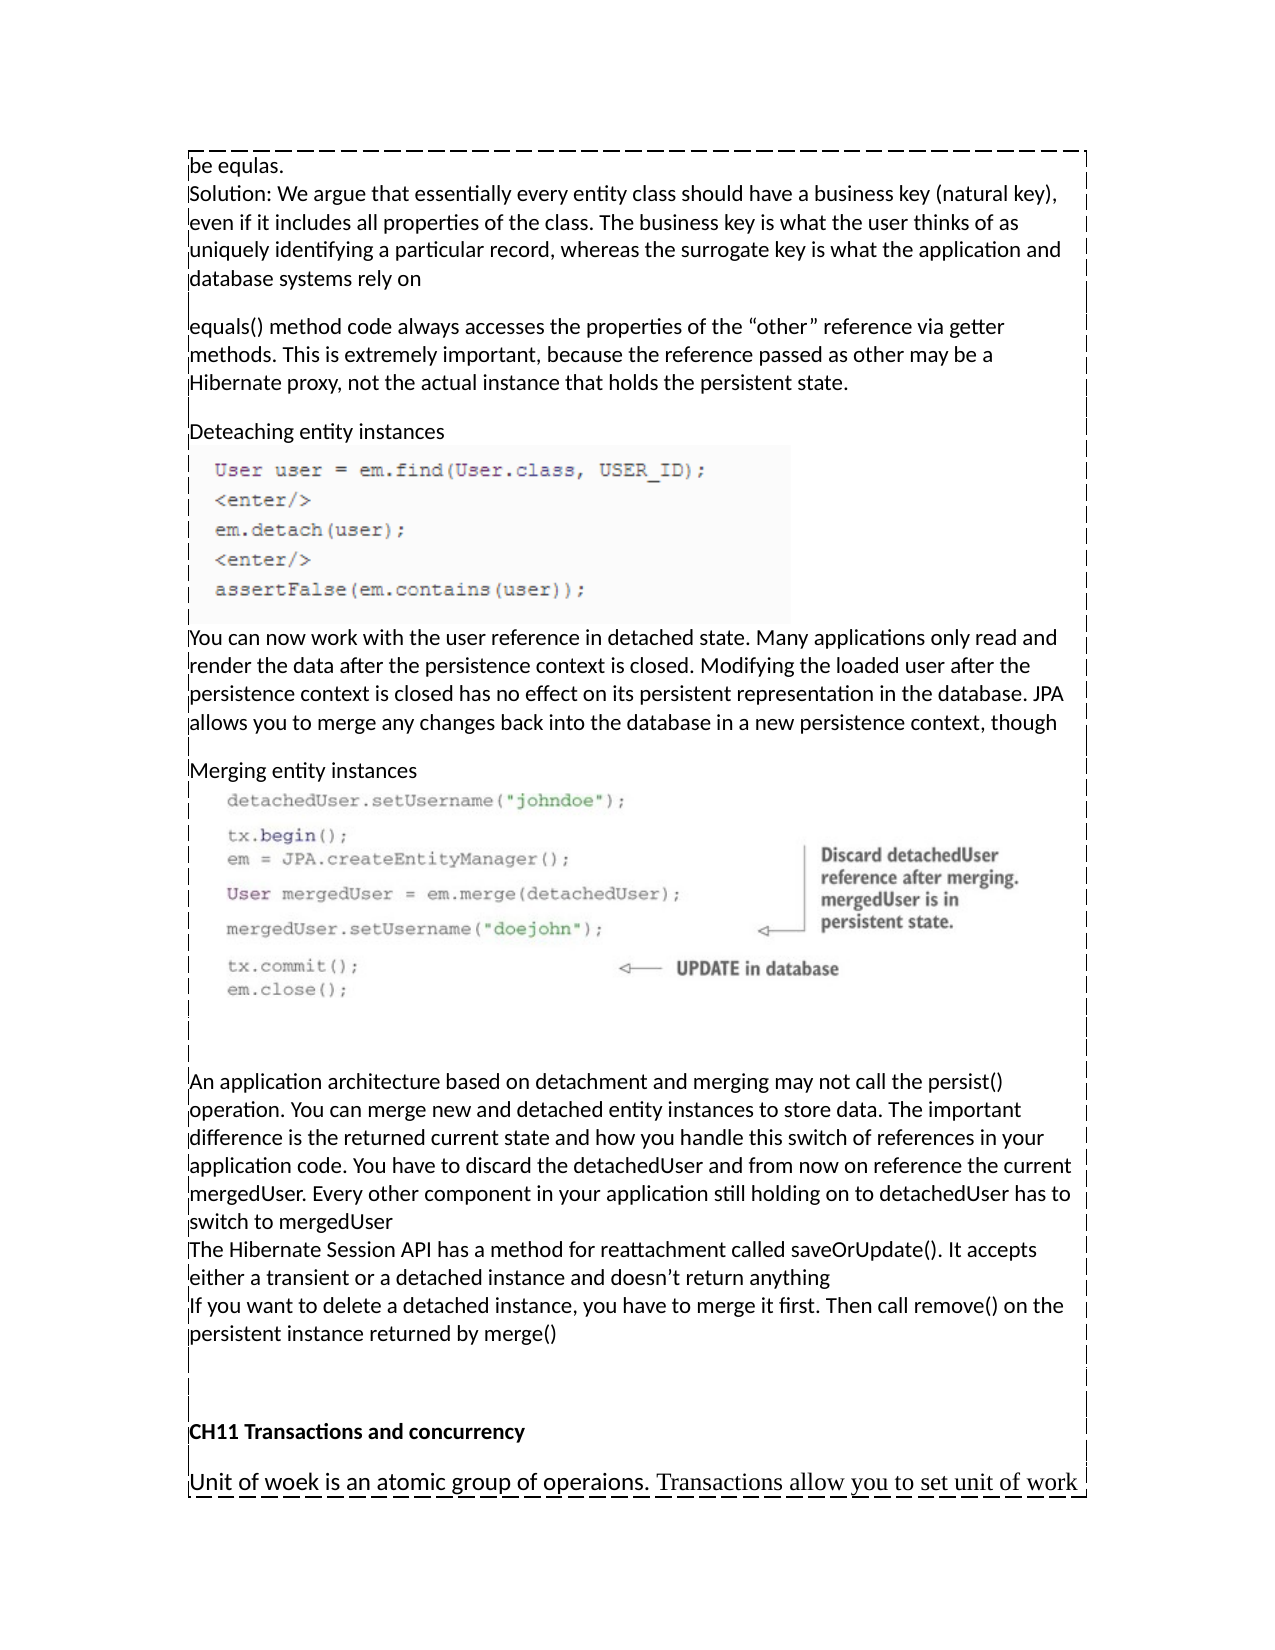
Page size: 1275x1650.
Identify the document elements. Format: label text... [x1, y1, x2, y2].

text Unit of woek is an atomic group of operaions. Transactions allow you to set unit of work [187, 1464, 1087, 1498]
text CH11 Transactions and concurrency [187, 1415, 1087, 1445]
text Merging entity instances [187, 755, 1087, 1017]
text Deteaching entity instances You can now work with the user reference in detached state. Many applications only read and render the data after the persistence context is closed. Modifying the loaded user after the persistence context is closed has no effect on its persistent representation in the database. JPA allows you to merge any changes back into the database in a new persistence context, though [187, 416, 1087, 736]
text An application architecture based on detachment and merging may not call the persist() operation. You can merge new and detached entity instances to store data. The important difference is the returned current state and how you handle this switch of references in your application code. You have to discard the detachedUser and from now on reference the current mergedUser. Every other component in your application still holding on to detachedUser has to switch to mergedUser The Hibernate Session API has a method for reattachment called saveOrUpdate(). It accepts either a transient or a detached instance and doesn’t return anything If you want to delete a detached instance, you have to merge it first. Then call remove() on the persistent instance returned by merge() [187, 1037, 1087, 1347]
text be equlas. Solution: We argue that essentially every entity class should have a business key (natural key), even if it includes all properties of the class. The business key is what the user thinks of as uniquely identifying a particular record, whereas the surrogate key is what the application and database systems rely on [187, 150, 1087, 292]
text equals() method code always accesses the properties of the “other” reference via getter methods. This is extremely important, because the reference passed as other may be a Hibernate proxy, not the actual instance that holds the persistent state. [187, 311, 1087, 397]
